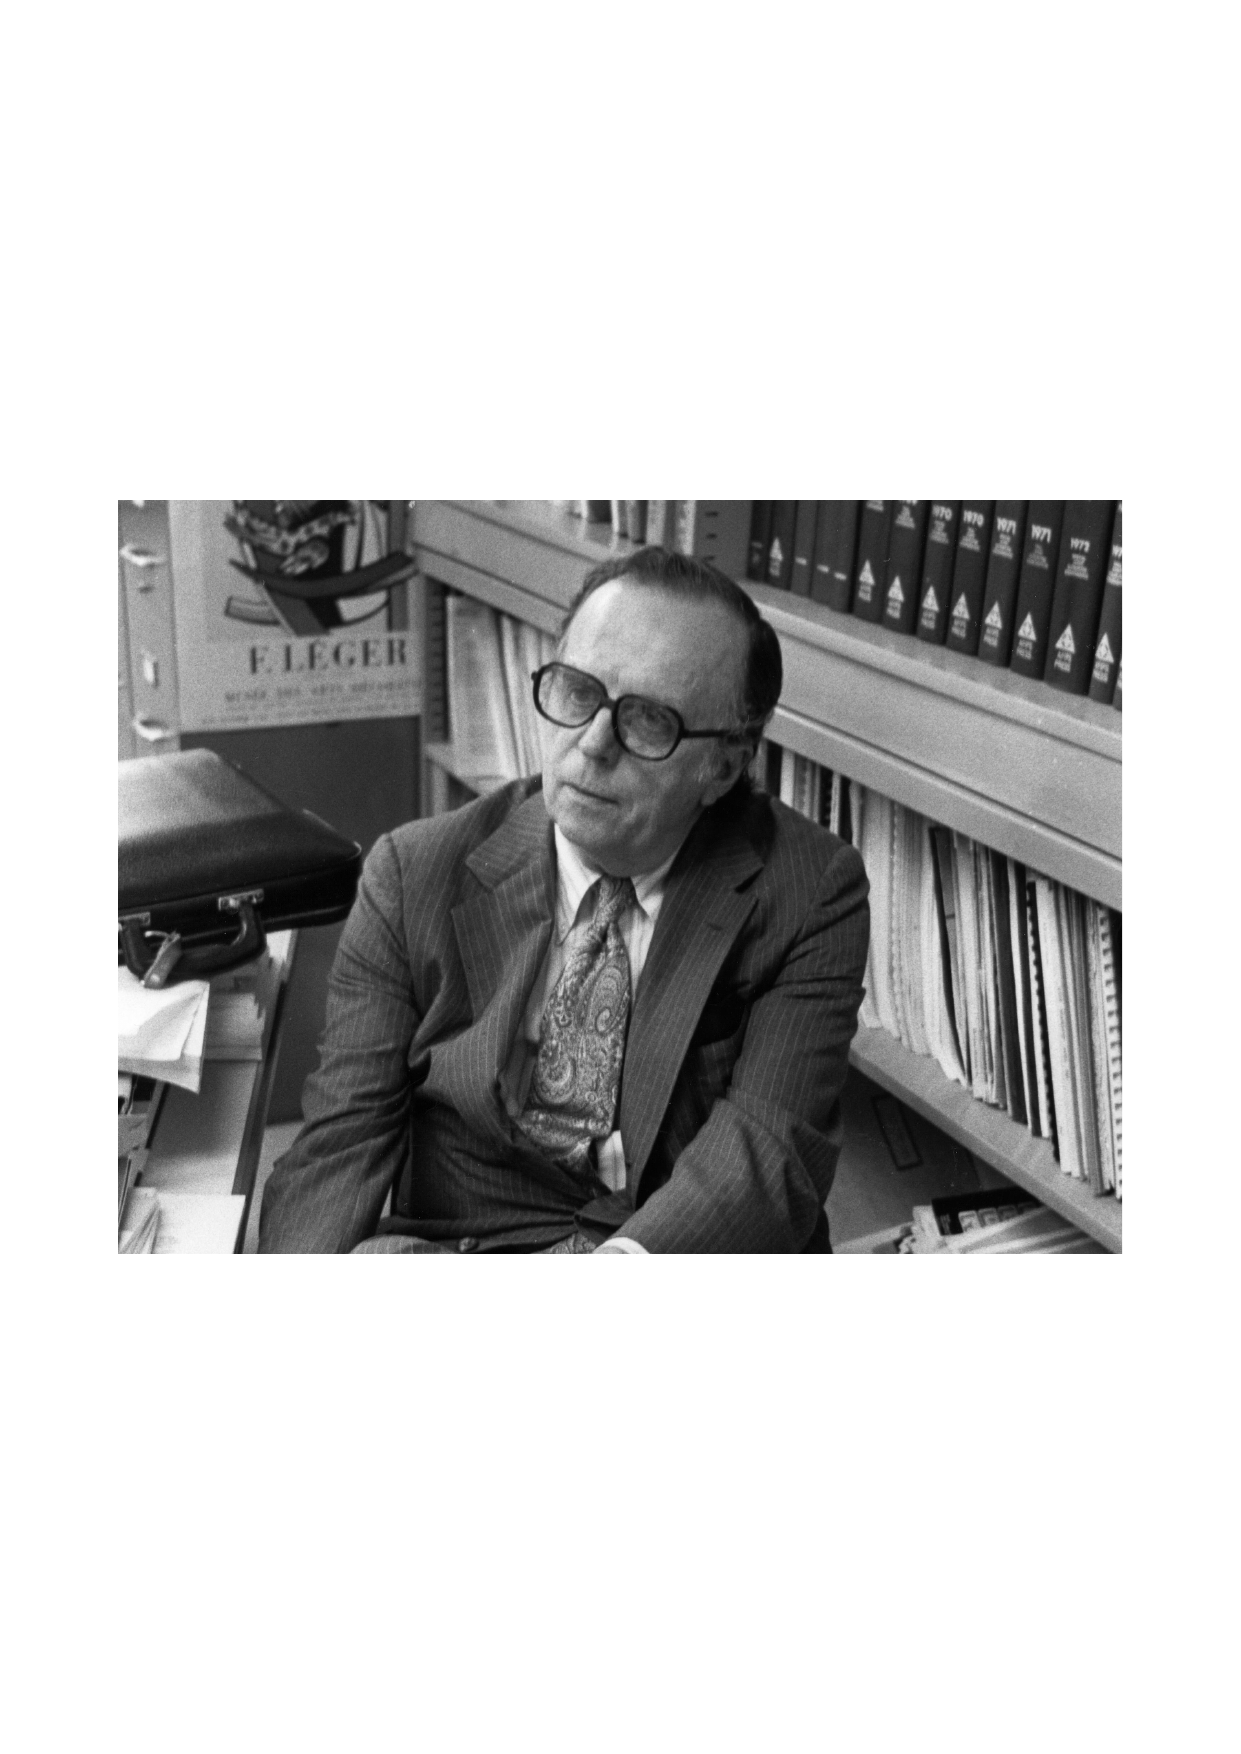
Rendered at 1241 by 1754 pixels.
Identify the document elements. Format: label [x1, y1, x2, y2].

picture [118, 500, 1123, 1254]
